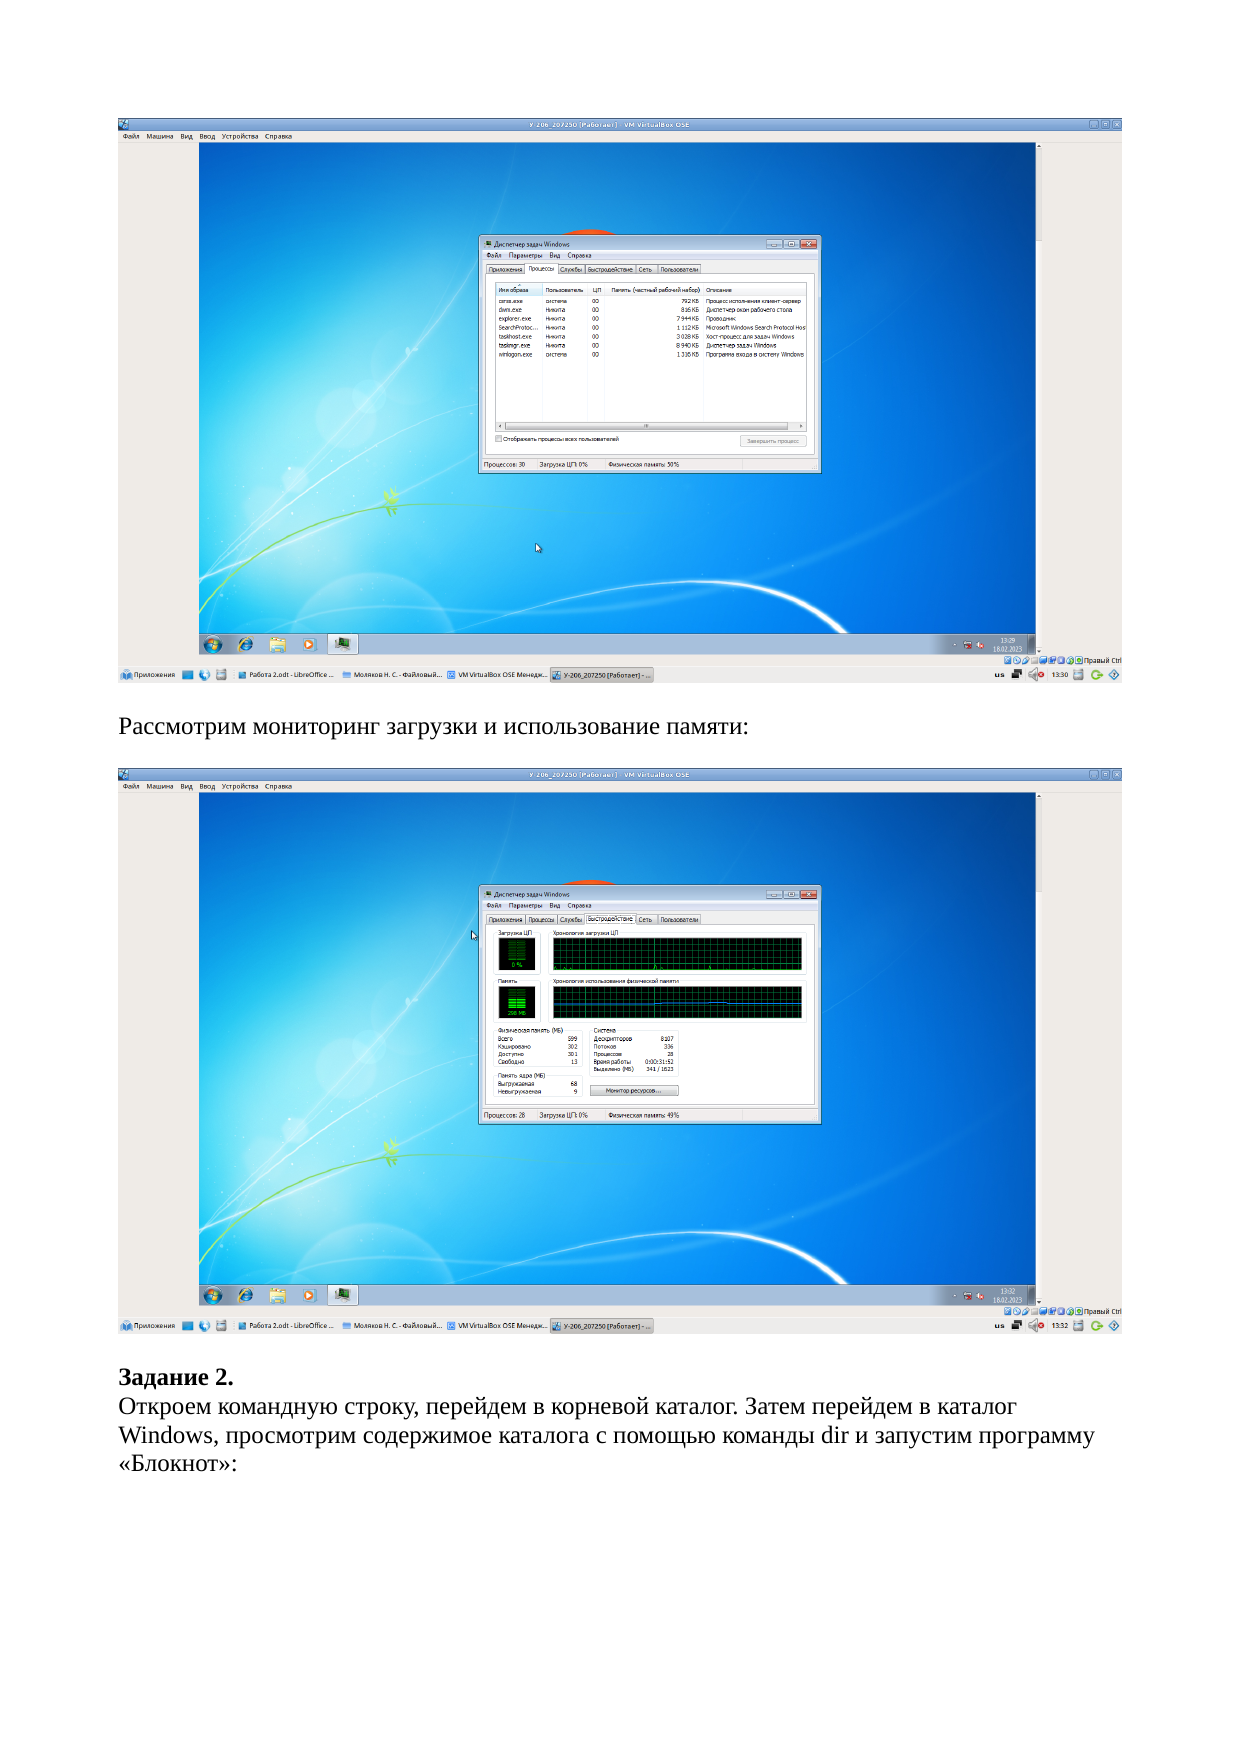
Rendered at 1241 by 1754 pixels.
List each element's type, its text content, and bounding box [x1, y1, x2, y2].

text Рассмотрим мониторинг загрузки и использование памяти: [118, 711, 1122, 740]
text Задание 2. [118, 1362, 1122, 1391]
text Откроем командную строку, перейдем в корневой каталог. Затем перейдем в каталог Windows, просмотрим содержимое каталога с помощью команды dir и запустим программу «Блокнот»: [118, 1391, 1122, 1477]
picture [118, 768, 1122, 1334]
picture [118, 118, 1122, 683]
